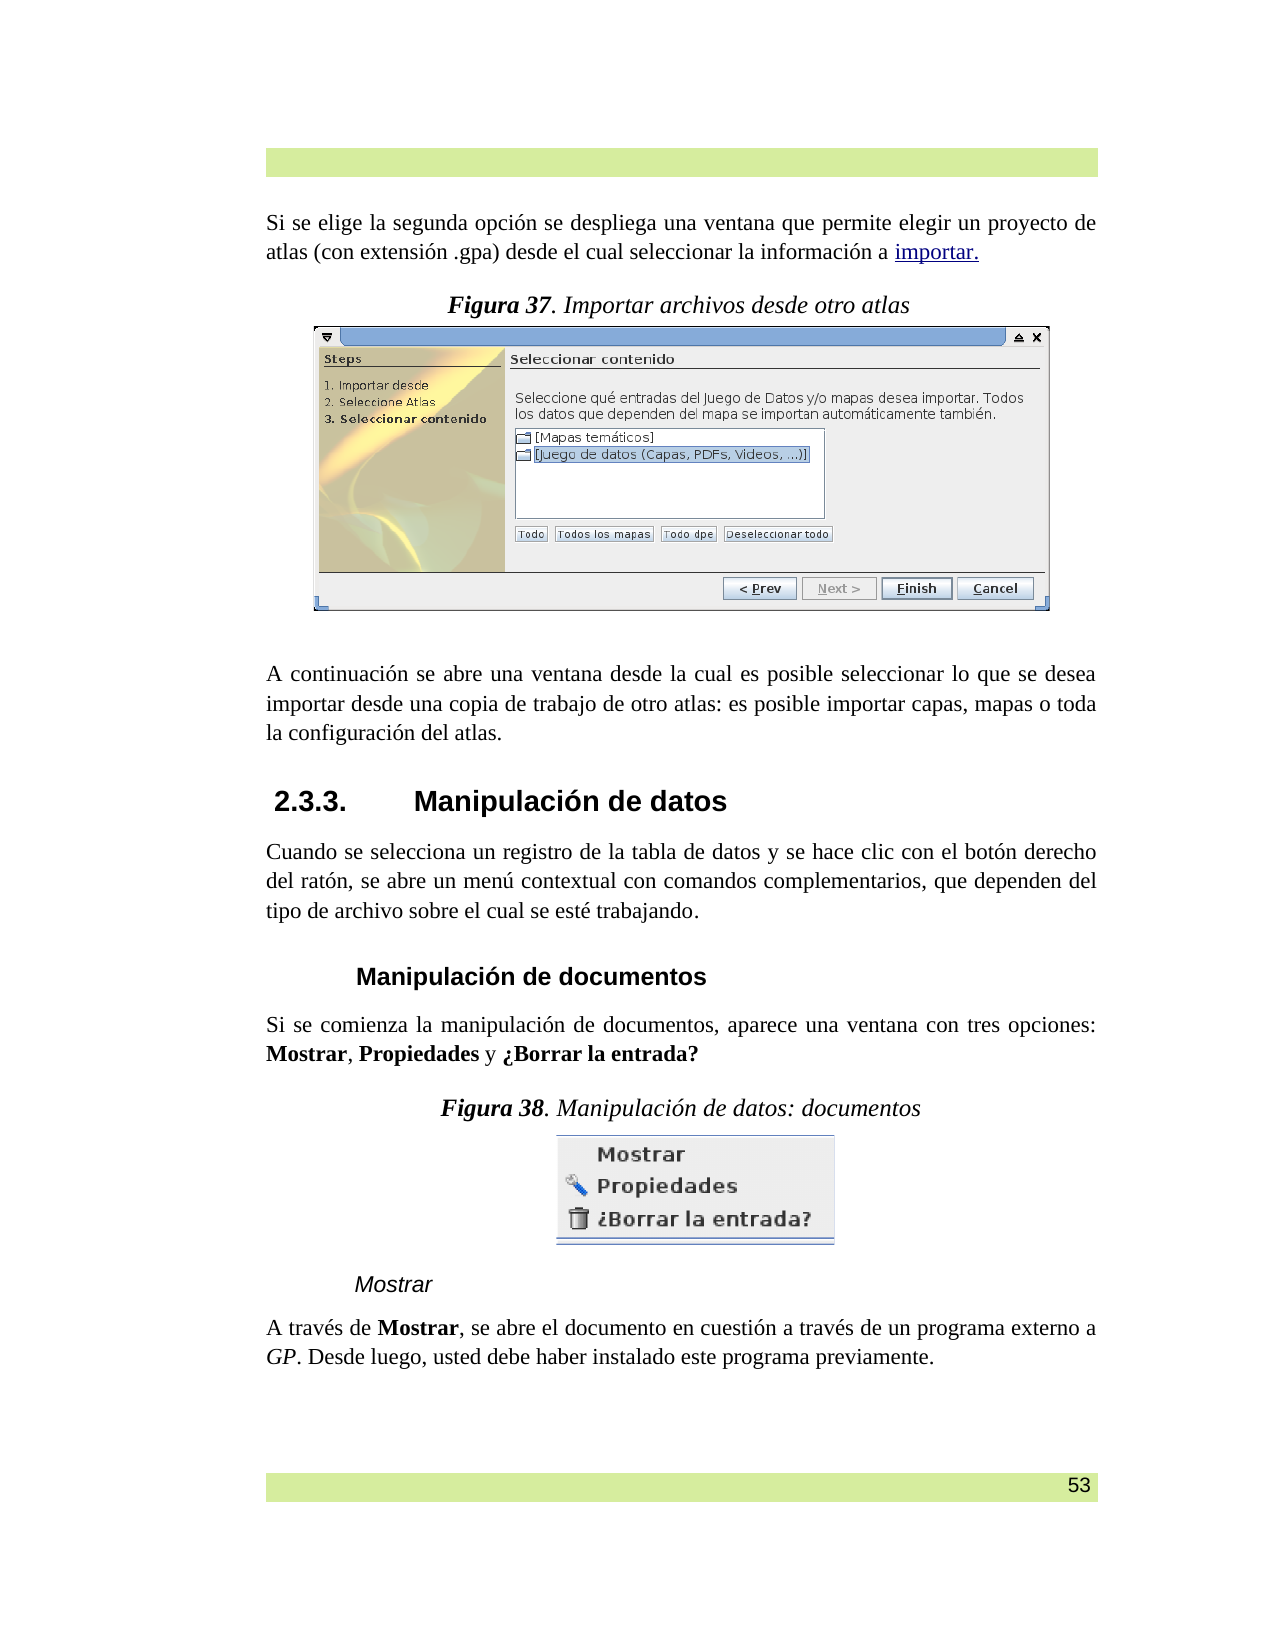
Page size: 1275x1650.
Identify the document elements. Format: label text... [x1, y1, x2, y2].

subtitle Manipulación de documentos [266, 962, 1098, 990]
subtitle Mostrar [354, 1271, 1098, 1297]
text Cuando se selecciona un registro de la tabla de datos y se hace clic con el botón derecho del ratón, se abre un menú contextual con comandos complementarios, que dependen del tipo de archivo sobre el cual se esté trabajando. [266, 836, 1098, 924]
text A continuación se abre una ventana desde la cual es posible seleccionar lo que se desea importar desde una copia de trabajo de otro atlas: es posible importar capas, mapas o toda la configuración del atlas. [266, 658, 1098, 746]
subtitle Manipulación de datos [266, 784, 1098, 817]
text Figura 37. Importar archivos desde otro atlas [266, 290, 1098, 319]
text A través de Mostrar, se abre el documento en cuestión a través de un programa externo a GP. Desde luego, usted debe haber instalado este programa previamente. [266, 1312, 1098, 1371]
text Si se elige la segunda opción se despliega una ventana que permite elegir un proyecto de atlas (con extensión .gpa) desde el cual seleccionar la información a importar. [266, 207, 1098, 266]
picture [556, 1135, 835, 1245]
text Figura 38. Manipulación de datos: documentos [266, 1093, 1098, 1121]
picture [313, 326, 1050, 611]
text Si se comienza la manipulación de documentos, aparece una ventana con tres opciones: Mostrar, Propiedades y ¿Borrar la entrada? [266, 1009, 1098, 1068]
